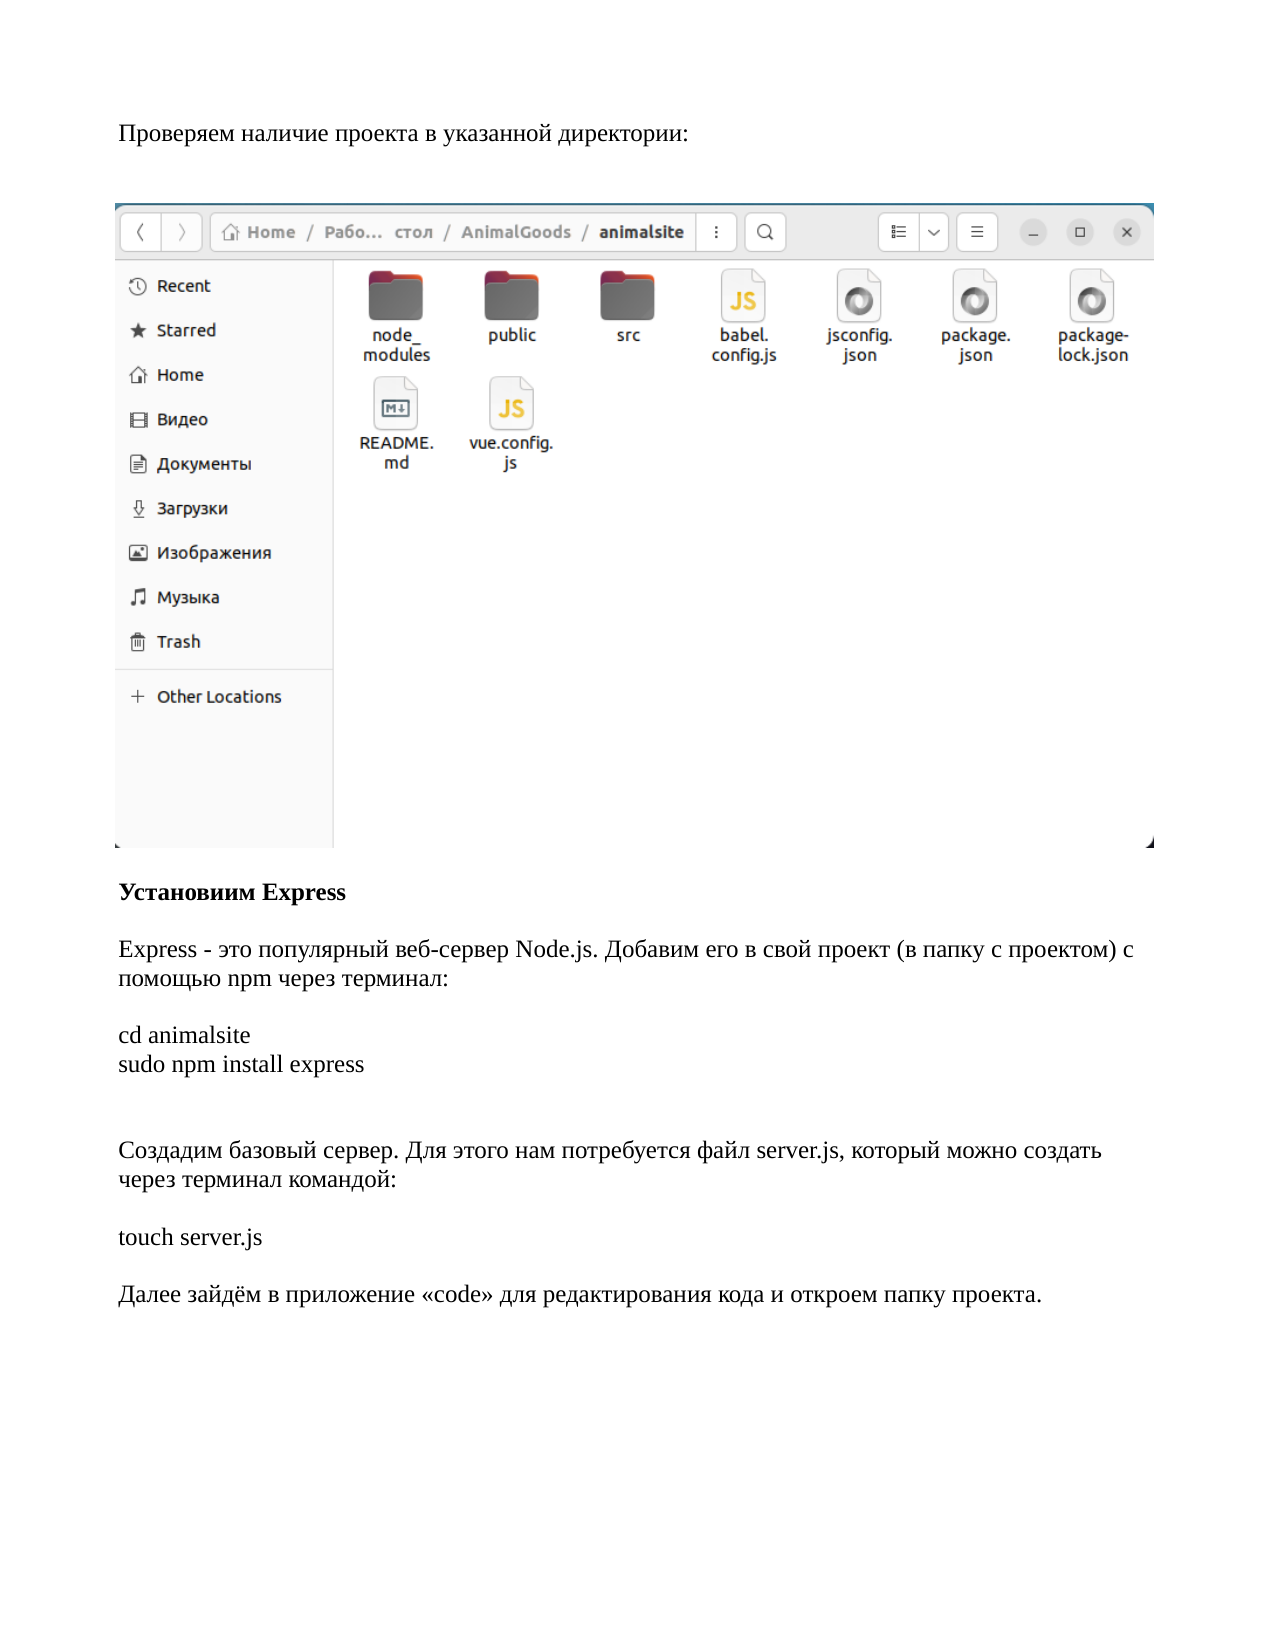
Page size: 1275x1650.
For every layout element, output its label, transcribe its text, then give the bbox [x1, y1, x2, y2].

picture [115, 203, 1154, 848]
text Express - это популярный веб-сервер Node.js. Добавим его в свой проект (в папку с проектом) с помощью npm через терминал: [118, 934, 1157, 1020]
text cd animalsite sudo npm install express [118, 1020, 1157, 1107]
text Установиим Express [118, 877, 1157, 905]
text Создадим базовый сервер. Для этого нам потребуется файл server.js, который можно создать через терминал командой: touch server.js [118, 1135, 1157, 1250]
text Далее зайдём в приложение «code» для редактирования кода и откроем папку проекта. [118, 1279, 1157, 1308]
text Проверяем наличие проекта в указанной директории: [118, 118, 1157, 176]
